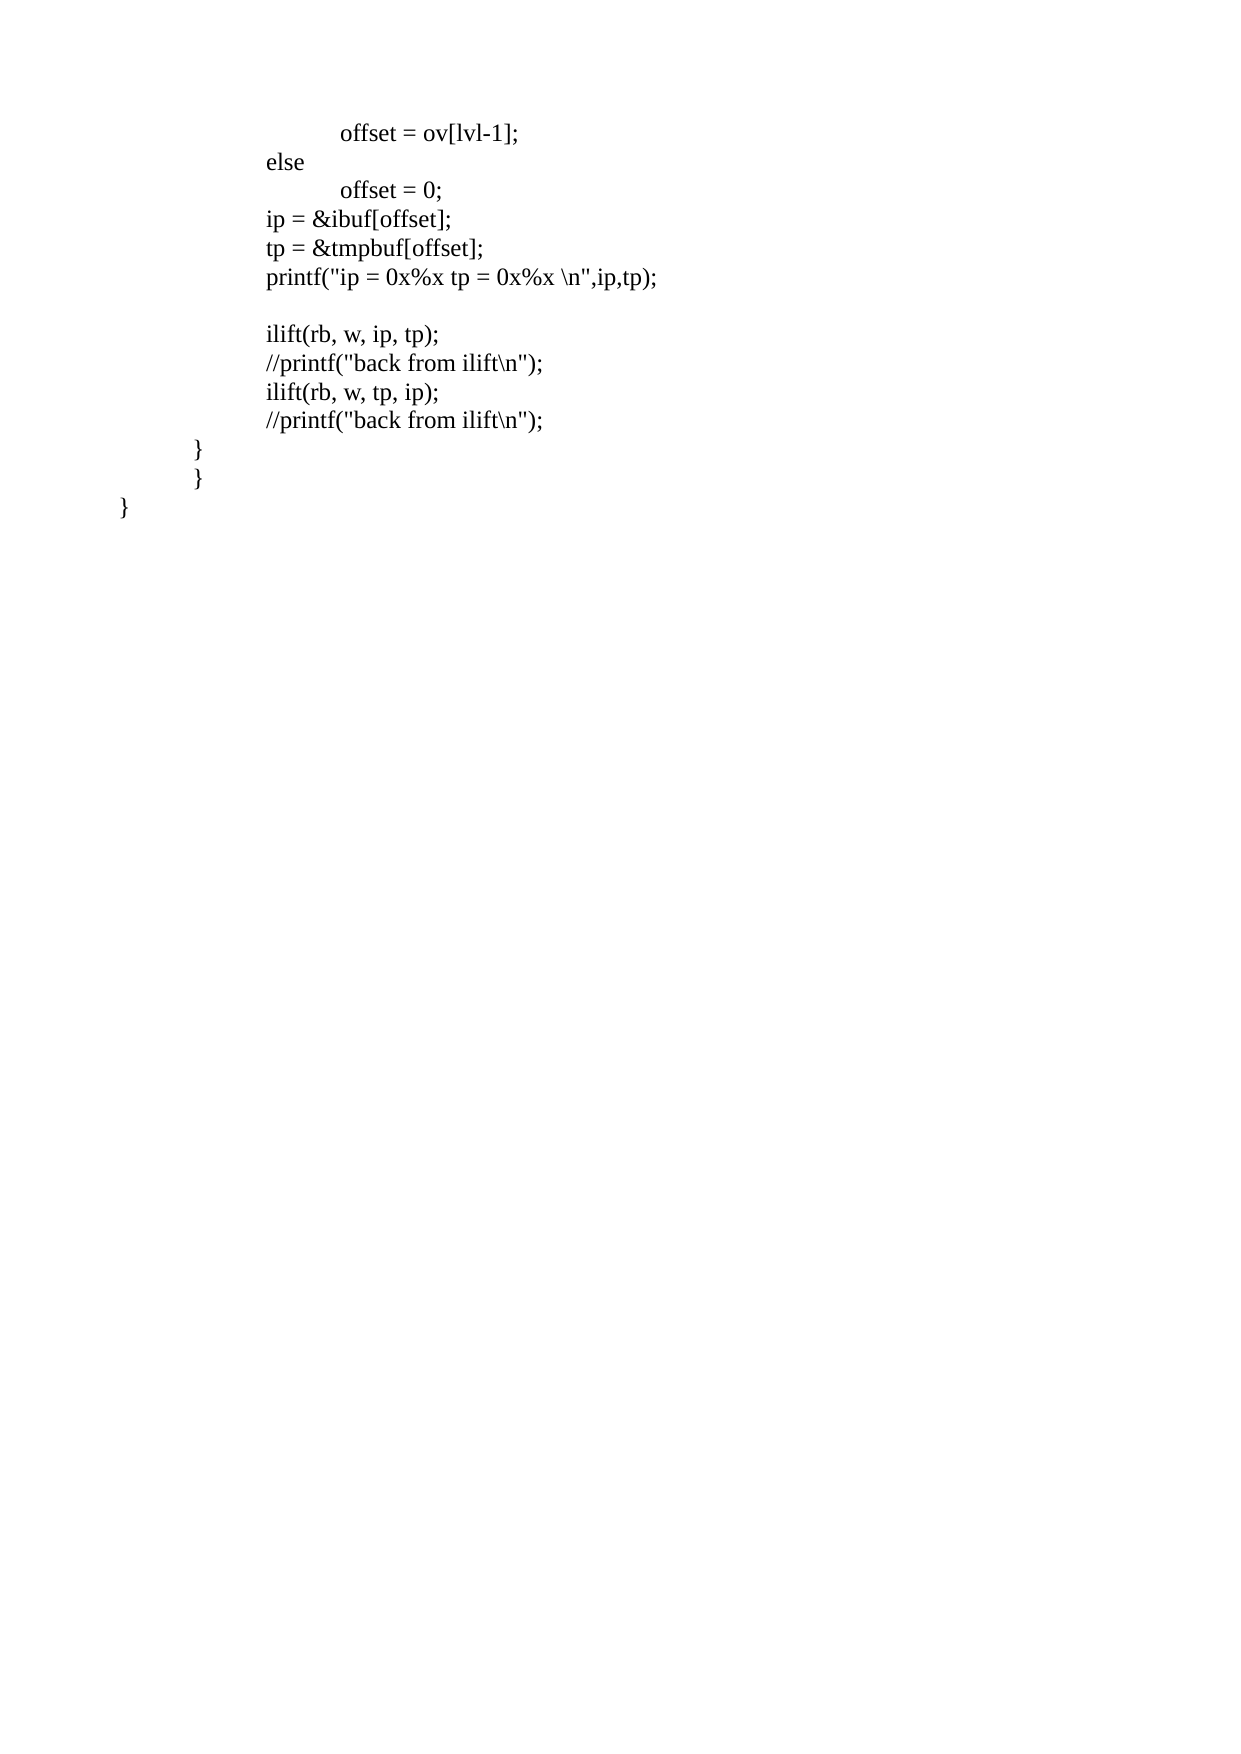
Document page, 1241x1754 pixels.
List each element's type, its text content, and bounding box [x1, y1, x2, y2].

text offset = 0; [118, 176, 1122, 204]
text tp = &tmpbuf[offset]; [118, 233, 1122, 262]
text ip = &ibuf[offset]; [118, 204, 1122, 233]
text } [118, 434, 1122, 463]
text } [118, 492, 1122, 521]
text offset = ov[lvl-1]; [118, 118, 1122, 147]
text else [118, 147, 1122, 176]
text } [118, 463, 1122, 492]
text ilift(rb, w, tp, ip); [118, 377, 1122, 406]
text ilift(rb, w, ip, tp); [118, 319, 1122, 348]
text //printf("back from ilift\n"); [118, 348, 1122, 377]
text //printf("back from ilift\n"); [118, 406, 1122, 434]
text printf("ip = 0x%x tp = 0x%x \n",ip,tp); [118, 262, 1122, 291]
